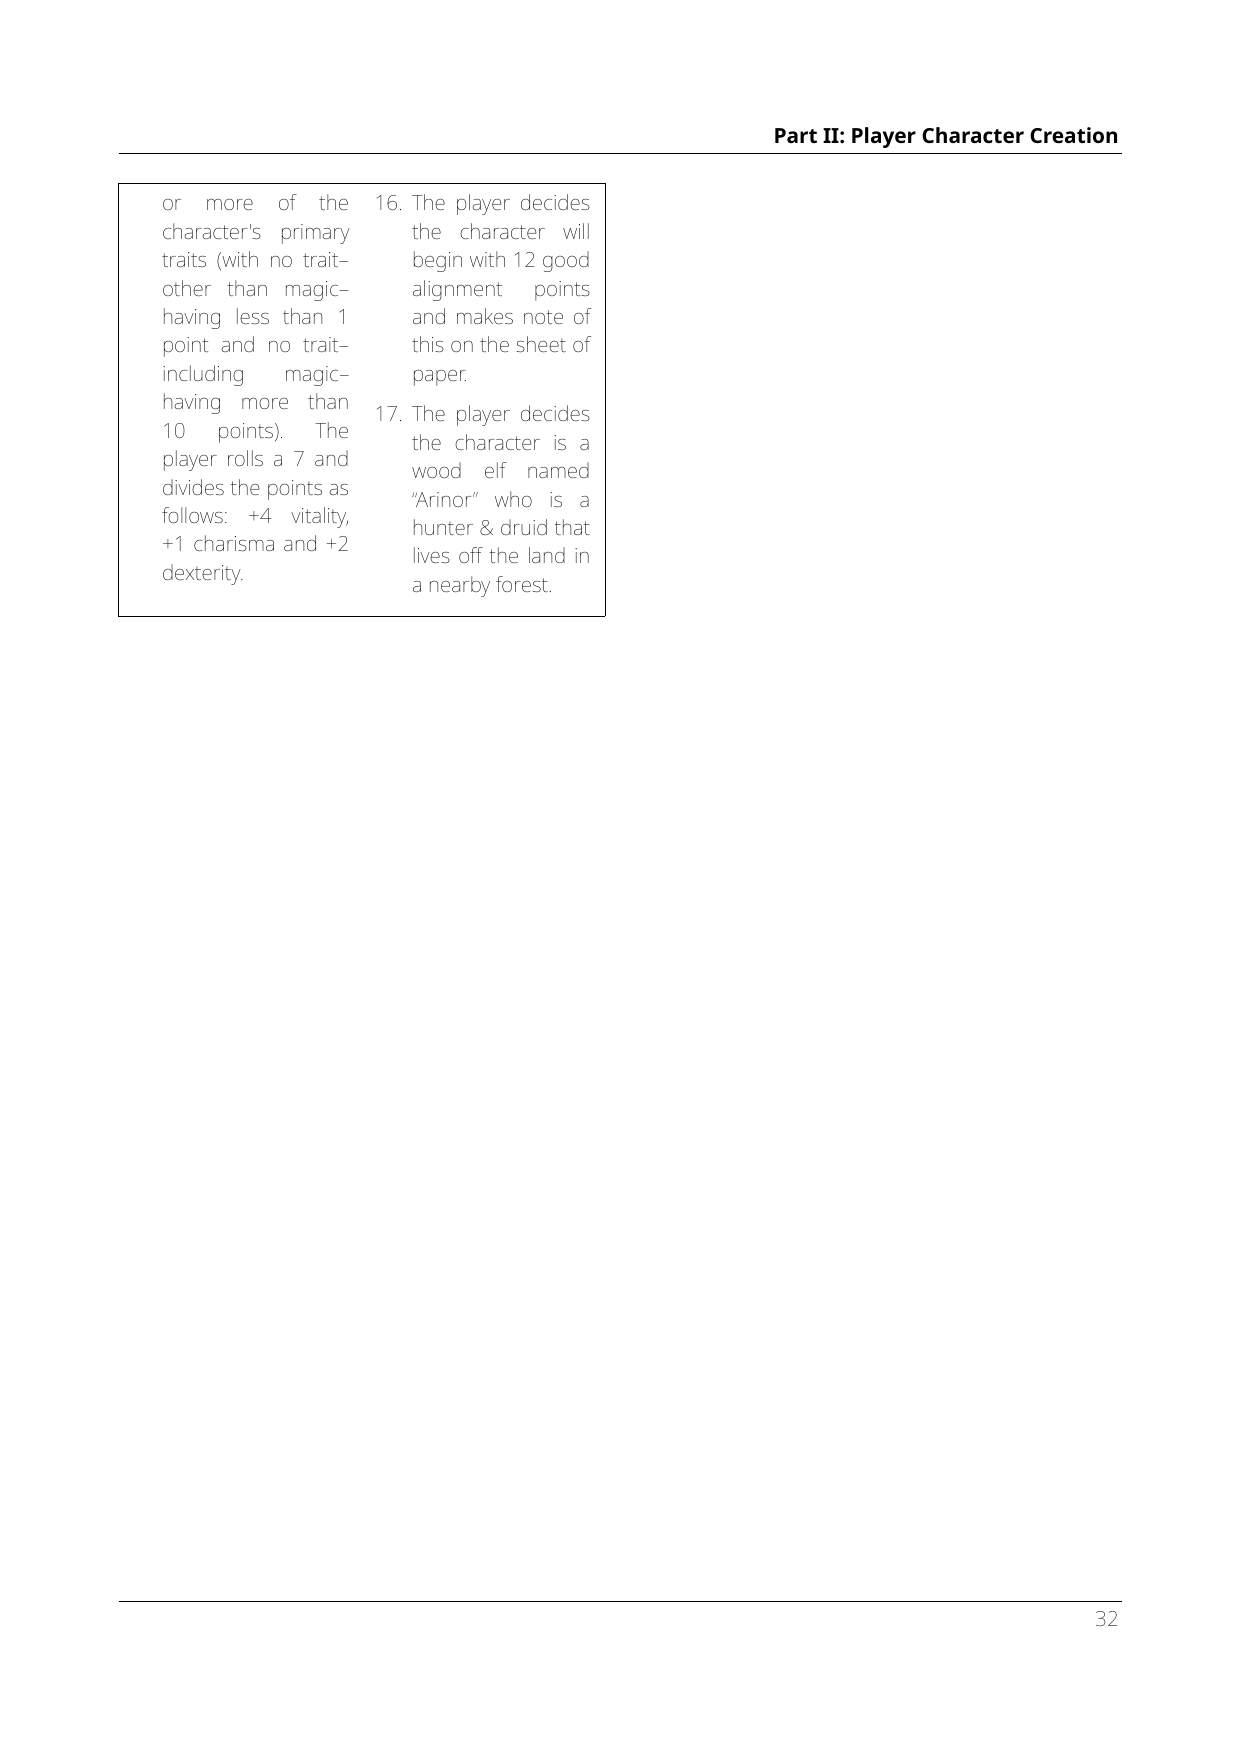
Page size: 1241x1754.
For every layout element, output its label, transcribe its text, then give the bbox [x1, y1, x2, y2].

table_cell [596, 184, 605, 616]
table_cell The player notes that due to the character's strength trait having a value of 2, the character suffers -5% XP every time they would gain XP. The player determines the numbers for four of the secondary traits: 4 health points, 3 stamina points (1 point is lost due to the chosen archetype's detriment) and +6 language points (the player places +2 in the elf language, +1 in the dwarf language and +3 in the common language). The player writes down their character's three save numbers: fortitude 4 (the same as vitality), reflex 6 (the same as dexterity with a +2 from the alertness focus) and will 6 (the same as intelligence). Because the character has magic 3, the player chooses three mana types: 3 green mana. The player rolls 2d6+3 to determine the number of silver coins (sc) with which to buy equipment. The player rolls a 7, giving their character 10 silver coins (7 + 3 = 10). The player decides to “buy” the following list of equipment: common belt (1 cc), cloak (5 cc), long coat (70 cc), linen shirt (5 cc), boots (2 sc), utility gloves (6 cc), wool trousers (2 sc), recurved bow (1 sc), arrows x 20 (50 cc), short sword (1 sc), leather garment (1 sc), apples x 2 (8 cc), bush berries (3 cc), backpack (20 cc), sack (1 cc), pemmican (50 cc), bandages (50 cc), fishing pole & tackle (10 cc), hemp rope (10 cc) and a mess kit (2 cc). The character has 9 copper coins remaining. A leather garment has a toughness of 1. The player adds this number to their character's dexterity 4 to get a defense of 5 (1 + 4 = 5). A recurved bow has a damage of 2. The player adds this number to their character's perception 7 to get a range attack of 9 (2 + 7 = 9). Current experience points are marked as “0” and 500 is written as the total XP necessary to become a 1st level character. The player decides the character will begin with 12 good alignment points and makes note of this on the sheet of paper. The player decides the character is a wood elf named “Arinor” who is a hunter & druid that lives off the land in a nearby forest. [369, 184, 596, 616]
table_cell The player chooses the “scout” and “arcanist” archetypes to be dual-arched by halving all of each archetype's benefits & detriments; then adding the two archetypes together. The player notes the pros and cons due to the chosen dual-arch: STRENGTH – 2 PERCEPTION – 5 INTELLIGENCE – 6 DEXTERITY – 2 CHARISMA – 2 VITALITY – 0 MAGIC – 3 The character may use 5 feats, has +2 skill points for intelligence-based skill tests, gains an additional 1d6-1 HP for each level promotion, suffers -1 stamina point and may move up to 7 spaces during tactical time. The “Elf” race is chosen for the character. The player notes the pros and cons of this race: BONUSES – +3 skill points for dexterity-based skill tests, +2 language points for the dwarf language and +2 language points for the hobgoblin language. DETERIMENTS – -2 skill points for strength-based skill tests. The player decides to choose the “alertness” focus available to the elf race, then notes the bonuses of that focus: +2 perception (for a total of perception 7), +1 charisma (for a total of charisma 3), +1 skill point for perception-based skill tests, +2 language points for a language of the player's choice (the player chooses “elf”) and +2 reflex. The player writes down 5 feats available to the elf race: magic resistance, heat vision, improved listen, sprint and illusion resistance. The player rolls 2d6 to determine how many extra character points can be assigned to one or more of the character's primary traits (with no trait–other than magic–having less than 1 point and no trait–including magic–having more than 10 points). The player rolls a 7 and divides the points as follows: +4 vitality, +1 charisma and +2 dexterity. [119, 184, 355, 616]
table_cell [355, 184, 368, 616]
